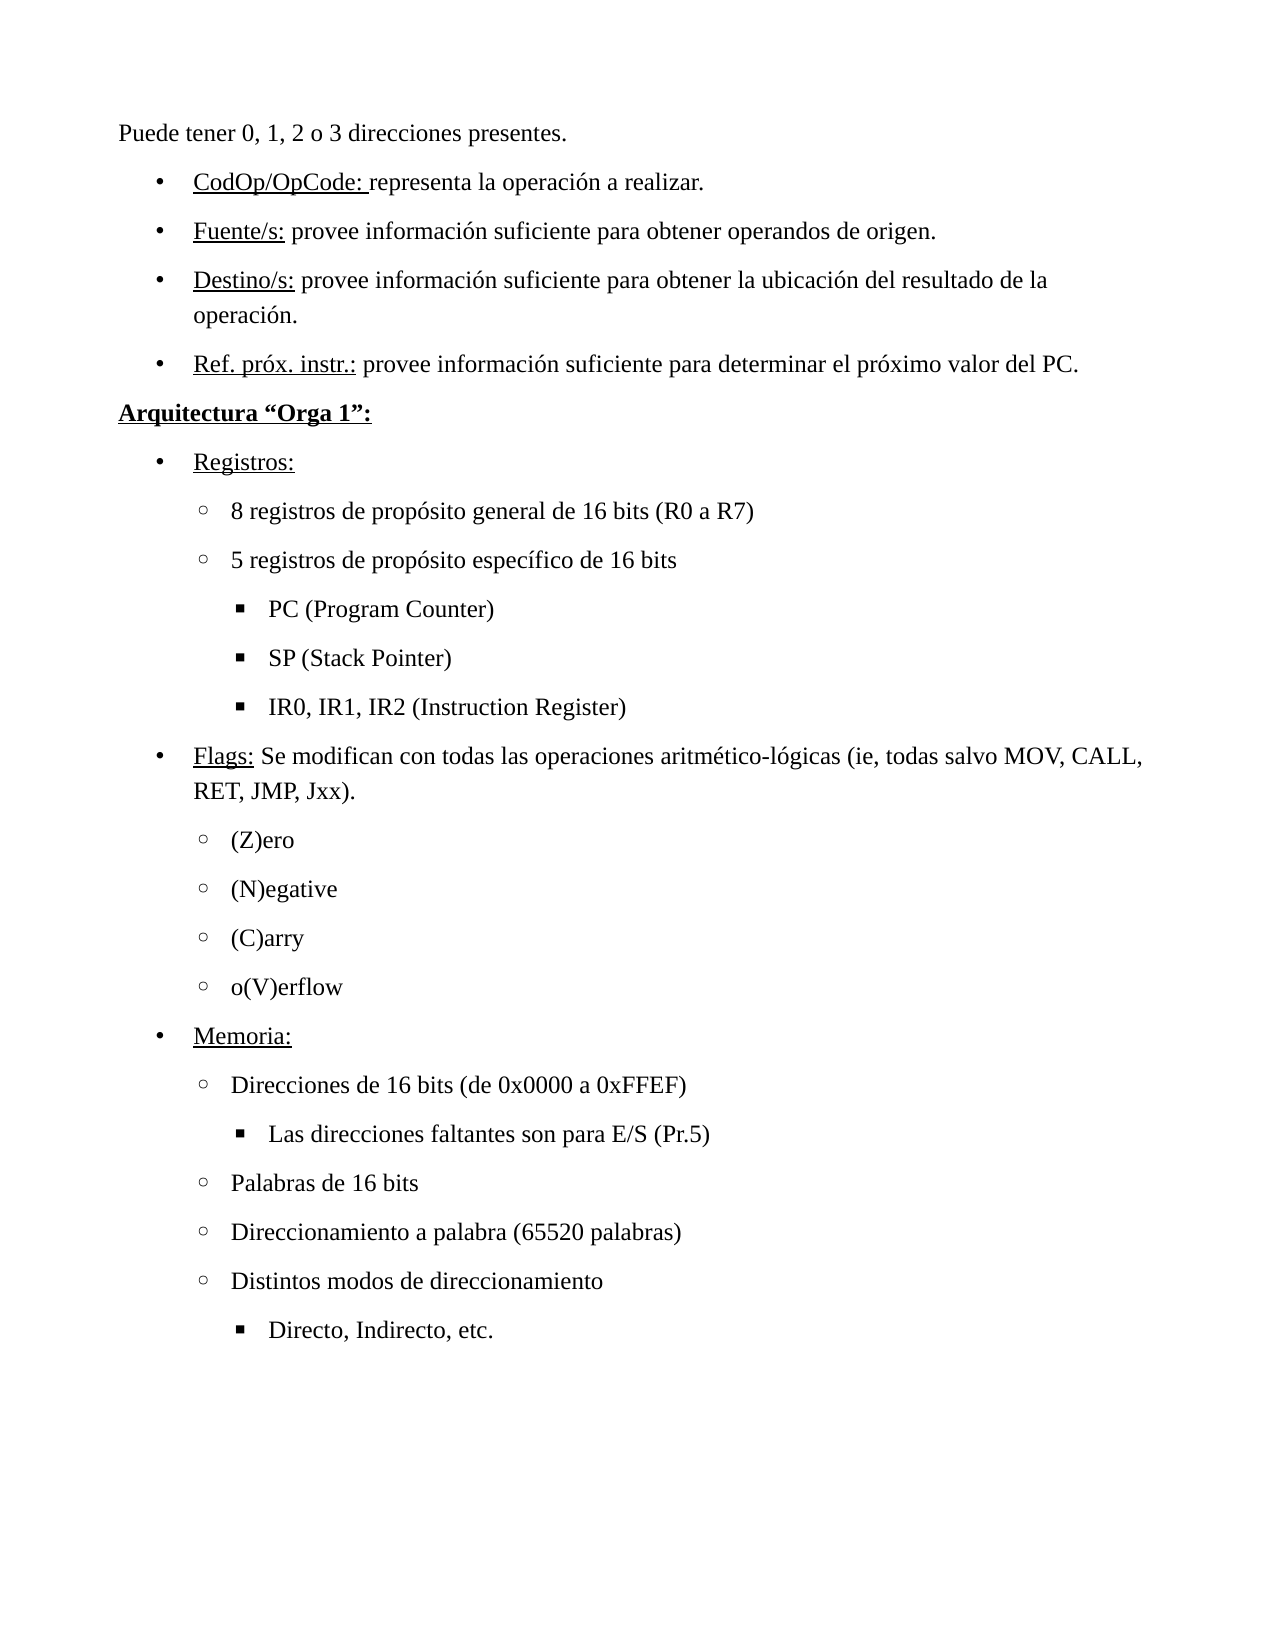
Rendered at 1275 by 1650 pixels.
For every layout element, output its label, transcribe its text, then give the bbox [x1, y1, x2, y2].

list Flags: Se modifican con todas las operaciones aritmético-lógicas (ie, todas salvo MOV, CALL, RET, JMP, Jxx). [156, 741, 1157, 804]
list SP (Stack Pointer) [231, 643, 1157, 672]
list Destino/s: provee información suficiente para obtener la ubicación del resultado de la operación. [156, 265, 1157, 328]
list Direccionamiento a palabra (65520 palabras) [193, 1217, 1157, 1246]
list CodOp/OpCode: representa la operación a realizar. [156, 167, 1157, 196]
list Direcciones de 16 bits (de 0x0000 a 0xFFEF) [193, 1070, 1157, 1099]
list PC (Program Counter) [231, 594, 1157, 623]
list Distintos modos de direccionamiento [193, 1266, 1157, 1295]
list Las direcciones faltantes son para E/S (Pr.5) [231, 1119, 1157, 1148]
list (Z)ero [193, 825, 1157, 854]
text Puede tener 0, 1, 2 o 3 direcciones presentes. [118, 118, 1157, 147]
list o(V)erflow [193, 972, 1157, 1001]
list Memoria: [156, 1021, 1157, 1050]
list IR0, IR1, IR2 (Instruction Register) [231, 692, 1157, 721]
text Arquitectura “Orga 1”: [118, 398, 1157, 427]
list (N)egative [193, 874, 1157, 903]
list (C)arry [193, 923, 1157, 952]
list 5 registros de propósito específico de 16 bits [193, 545, 1157, 574]
list Ref. próx. instr.: provee información suficiente para determinar el próximo valor del PC. [156, 349, 1157, 378]
list 8 registros de propósito general de 16 bits (R0 a R7) [193, 496, 1157, 525]
list Fuente/s: provee información suficiente para obtener operandos de origen. [156, 216, 1157, 245]
list Registros: [156, 447, 1157, 476]
list Palabras de 16 bits [193, 1168, 1157, 1197]
list Directo, Indirecto, etc. [231, 1316, 1157, 1344]
